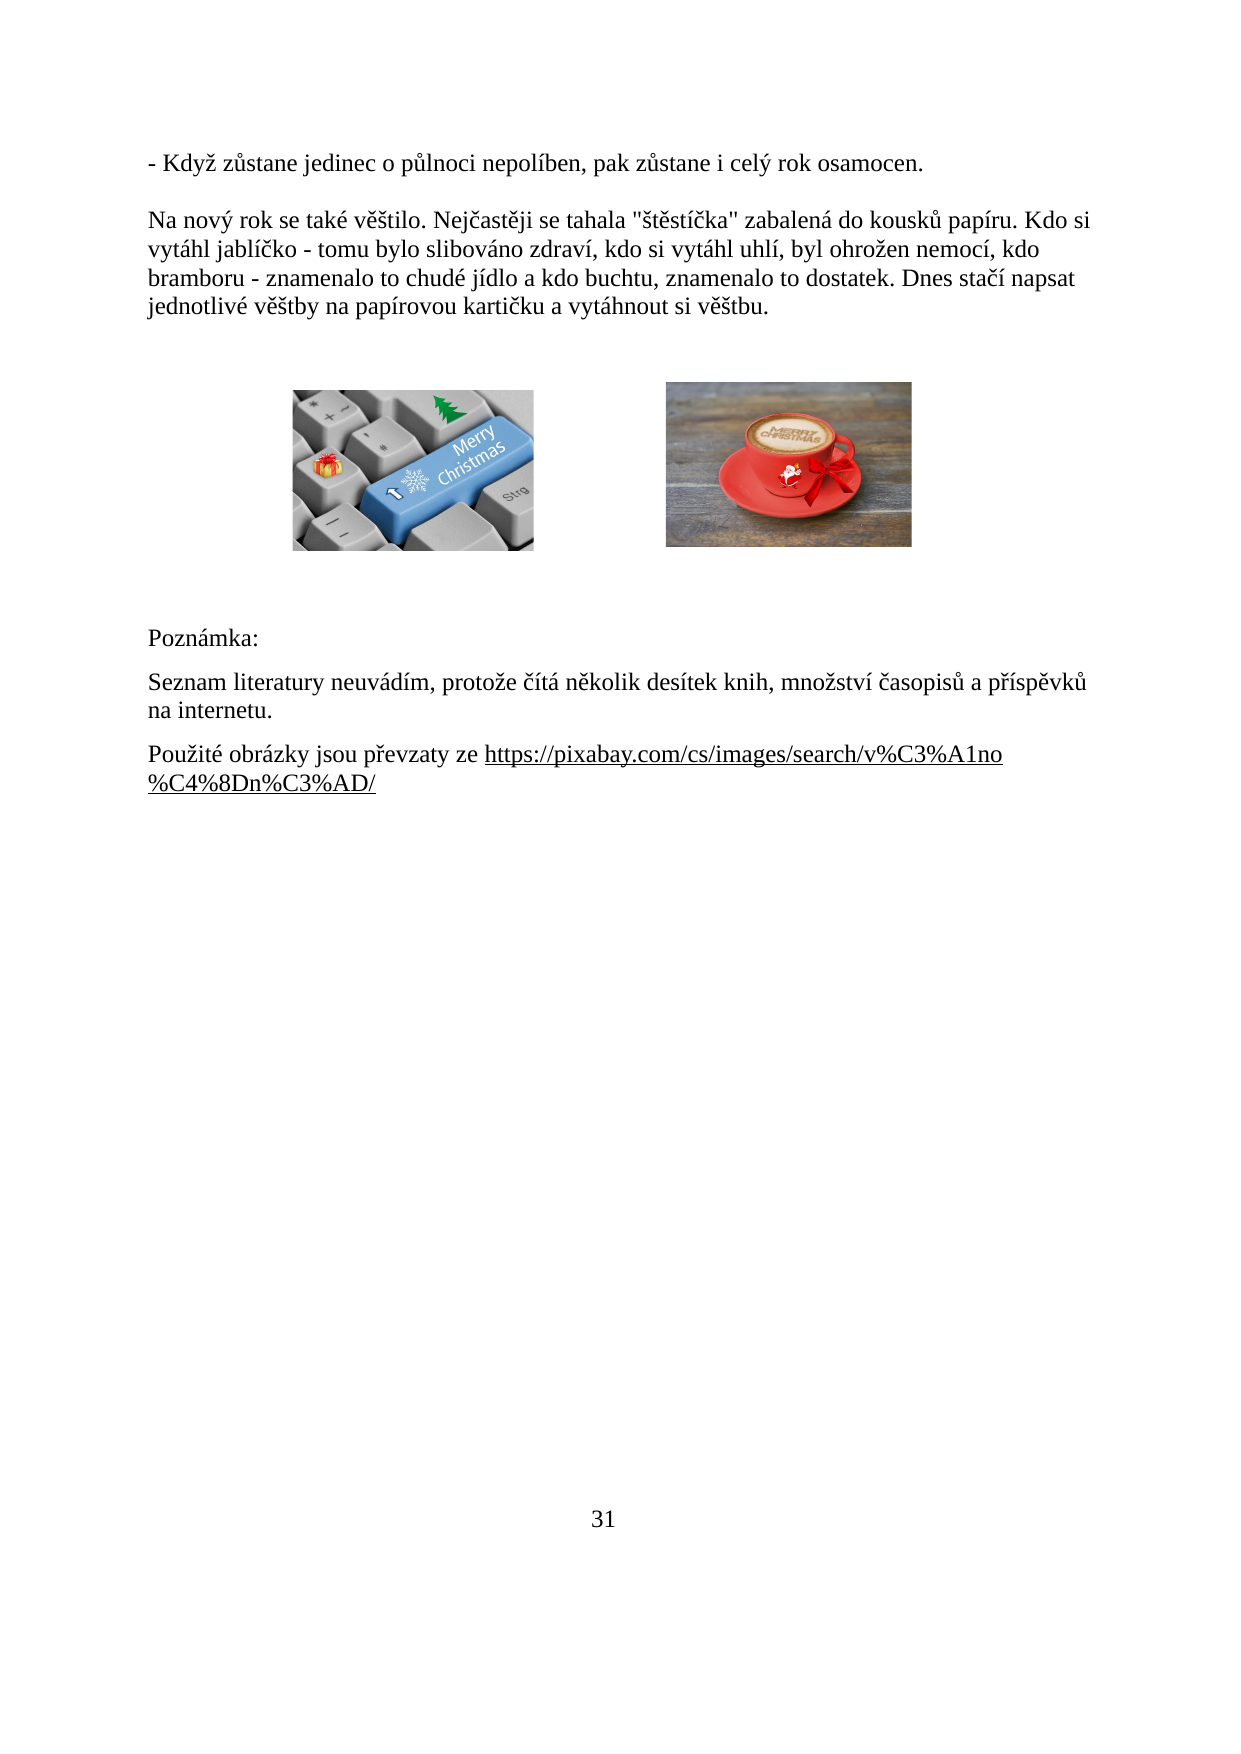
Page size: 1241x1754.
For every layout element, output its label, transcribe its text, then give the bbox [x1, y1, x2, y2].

text Poznámka: [148, 623, 1093, 652]
text 32 [148, 1504, 1093, 1533]
text Seznam literatury neuvádím, protože čítá několik desítek knih, množství časopisů a příspěvků na internetu. [148, 667, 1093, 724]
picture [665, 382, 912, 547]
picture [292, 390, 534, 551]
text - Když zůstane jedinec o půlnoci nepolíben, pak zůstane i celý rok osamocen. [148, 148, 1093, 176]
text Na nový rok se také věštilo. Nejčastěji se tahala "štěstíčka" zabalená do kousků papíru. Kdo si vytáhl jablíčko - tomu bylo slibováno zdraví, kdo si vytáhl uhlí, byl ohrožen nemocí, kdo bramboru - znamenalo to chudé jídlo a kdo buchtu, znamenalo to dostatek. Dnes stačí napsat jednotlivé věštby na papírovou kartičku a vytáhnout si věštbu. [148, 205, 1093, 320]
text Použité obrázky jsou převzaty ze https://pixabay.com/cs/images/search/v%C3%A1no%C4%8Dn%C3%AD/ [148, 739, 1093, 796]
